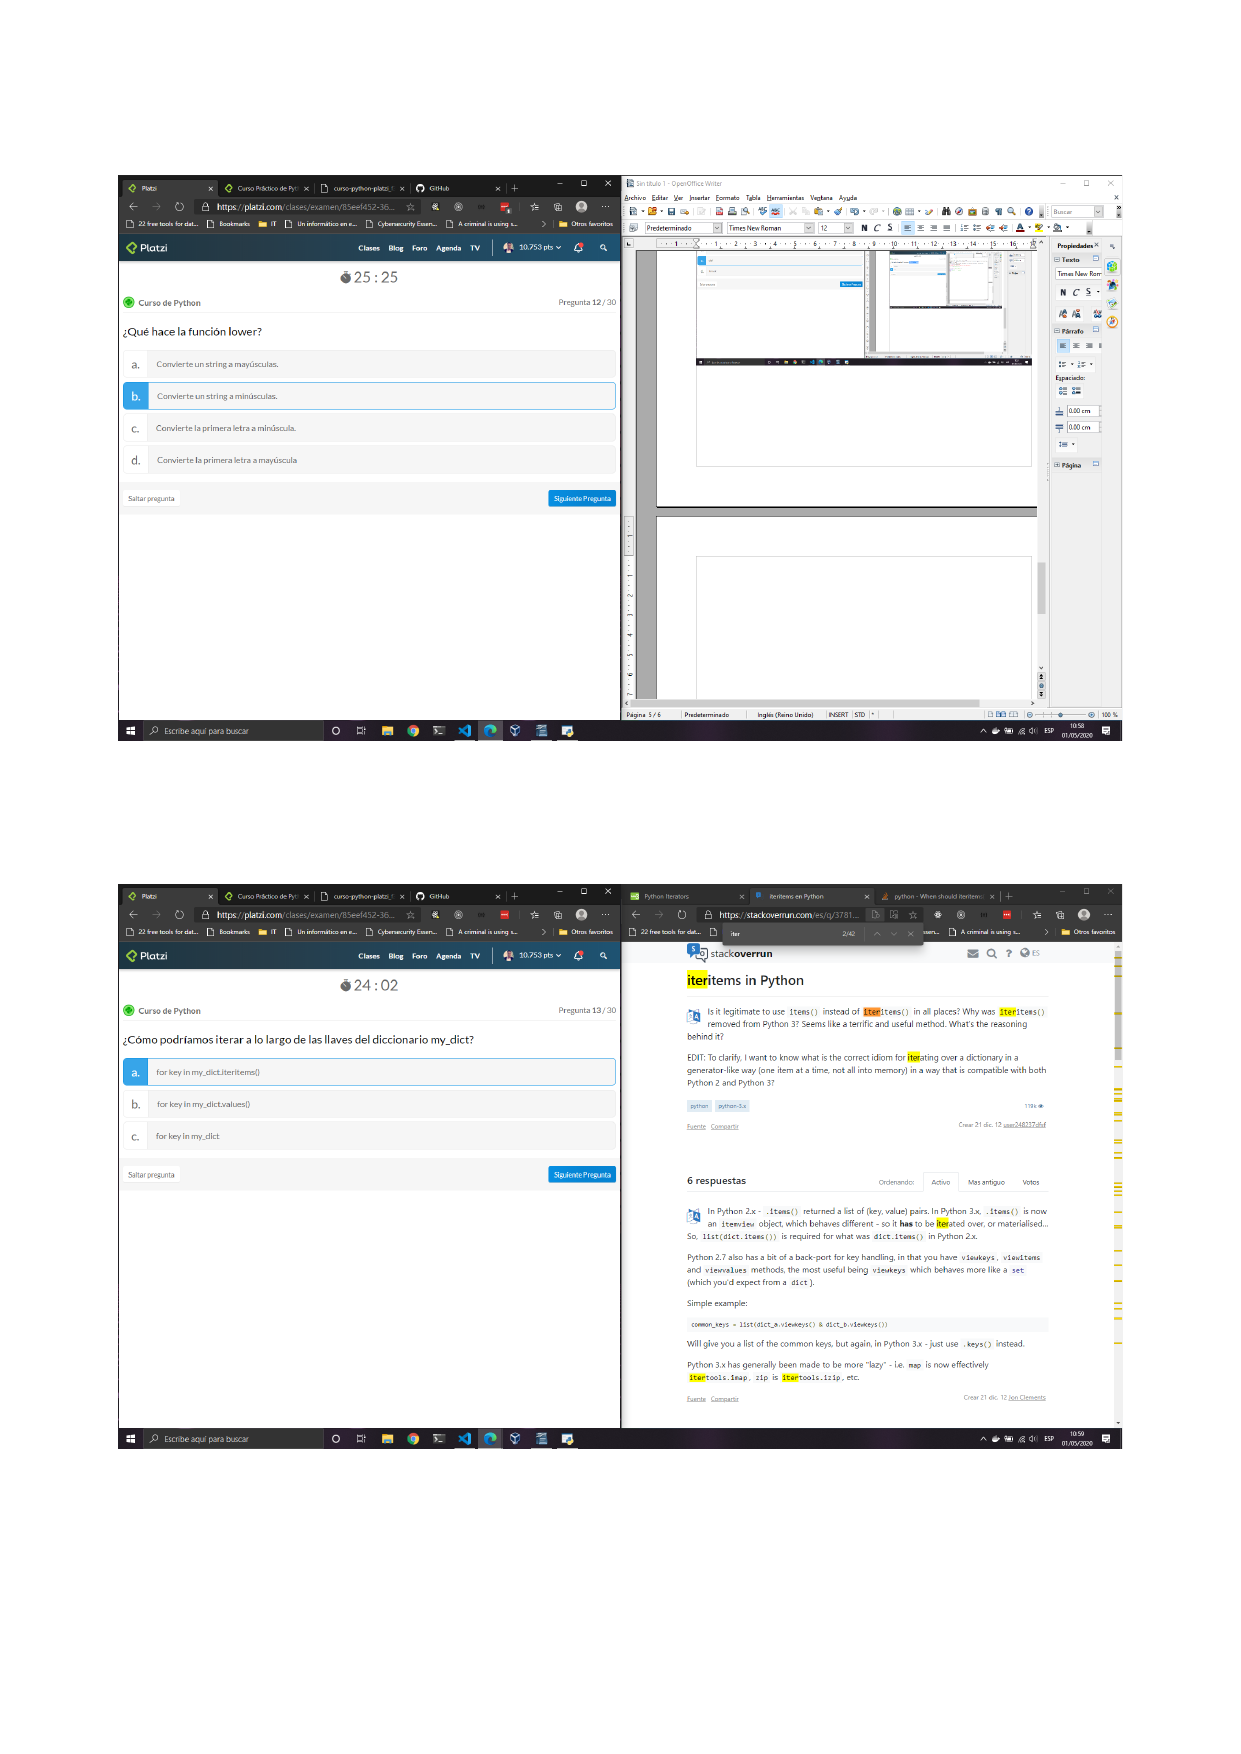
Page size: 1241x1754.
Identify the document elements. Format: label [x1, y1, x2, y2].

picture [118, 884, 1123, 1449]
picture [118, 175, 1123, 741]
